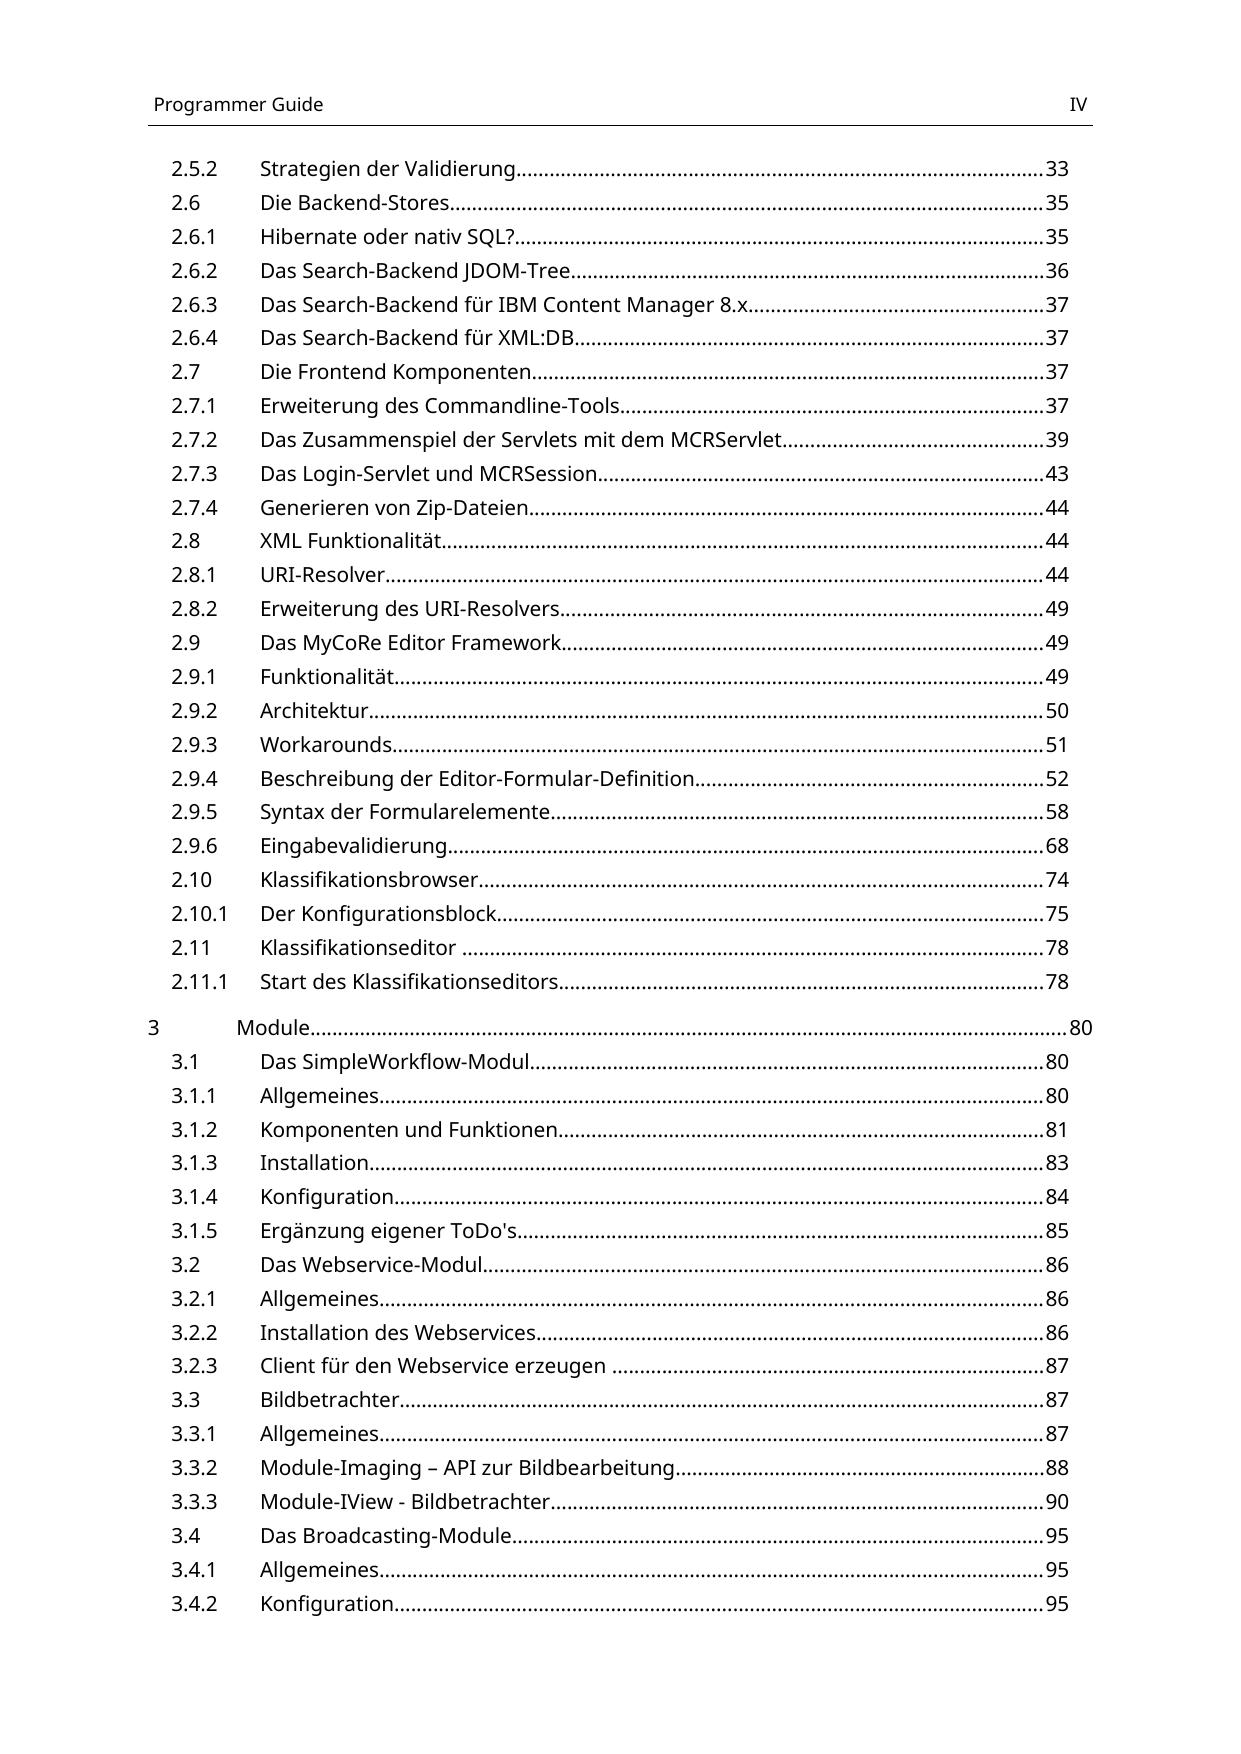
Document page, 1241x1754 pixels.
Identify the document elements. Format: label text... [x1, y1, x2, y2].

text 2.7.2 Das Zusammenspiel der Servlets mit dem MCRServlet 39 [171, 425, 1069, 453]
text 2.9.2 Architektur 50 [171, 696, 1069, 724]
text 3.4.2 Konfiguration 95 [171, 1589, 1069, 1617]
text 3.4.1 Allgemeines 95 [171, 1555, 1069, 1583]
text 2.10 Klassifikationsbrowser 74 [171, 865, 1069, 893]
text 2.7.4 Generieren von Zip-Dateien 44 [171, 493, 1069, 521]
text 2.5.2 Strategien der Validierung 33 [171, 154, 1069, 182]
text 2.9.5 Syntax der Formularelemente 58 [171, 797, 1069, 826]
text 3.1.4 Konfiguration 84 [171, 1182, 1069, 1211]
text 2.8 XML Funktionalität 44 [171, 527, 1069, 555]
text 3.1.3 Installation 83 [171, 1148, 1069, 1177]
text 3.4 Das Broadcasting-Module 95 [171, 1521, 1069, 1549]
text 2.11 Klassifikationseditor 78 [171, 933, 1069, 961]
text 2.9.3 Workarounds 51 [171, 730, 1069, 758]
text 2.6.1 Hibernate oder nativ SQL? 35 [171, 222, 1069, 250]
text 2.6.3 Das Search-Backend für IBM Content Manager 8.x 37 [171, 290, 1069, 318]
text 3 Module 80 [148, 1013, 1093, 1041]
text 2.9.1 Funktionalität 49 [171, 662, 1069, 690]
text 2.11.1 Start des Klassifikationseditors 78 [171, 967, 1069, 995]
text 3.2.1 Allgemeines 86 [171, 1284, 1069, 1312]
text 3.3.1 Allgemeines 87 [171, 1419, 1069, 1448]
text 2.9 Das MyCoRe Editor Framework 49 [171, 628, 1069, 656]
text 3.3 Bildbetrachter 87 [171, 1386, 1069, 1414]
text 3.1.1 Allgemeines 80 [171, 1081, 1069, 1109]
text 2.7 Die Frontend Komponenten 37 [171, 357, 1069, 386]
text 2.6.4 Das Search-Backend für XML:DB 37 [171, 323, 1069, 352]
text 2.7.3 Das Login-Servlet und MCRSession 43 [171, 459, 1069, 487]
text 3.1.5 Ergänzung eigener ToDo's 85 [171, 1216, 1069, 1244]
text 3.3.2 Module-Imaging – API zur Bildbearbeitung 88 [171, 1453, 1069, 1481]
text 3.2.2 Installation des Webservices 86 [171, 1318, 1069, 1346]
text 2.9.4 Beschreibung der Editor-Formular-Definition 52 [171, 764, 1069, 792]
text 3.2.3 Client für den Webservice erzeugen 87 [171, 1352, 1069, 1380]
text 2.10.1 Der Konfigurationsblock 75 [171, 899, 1069, 927]
text 3.3.3 Module-IView - Bildbetrachter 90 [171, 1487, 1069, 1515]
text 3.1 Das SimpleWorkflow-Modul 80 [171, 1047, 1069, 1075]
text 2.8.2 Erweiterung des URI-Resolvers 49 [171, 594, 1069, 623]
text 2.6.2 Das Search-Backend JDOM-Tree 36 [171, 256, 1069, 284]
text 2.9.6 Eingabevalidierung 68 [171, 831, 1069, 859]
text 3.1.2 Komponenten und Funktionen 81 [171, 1115, 1069, 1143]
text 2.6 Die Backend-Stores 35 [171, 188, 1069, 216]
text 2.7.1 Erweiterung des Commandline-Tools 37 [171, 391, 1069, 419]
text 2.8.1 URI-Resolver 44 [171, 561, 1069, 589]
text 3.2 Das Webservice-Modul 86 [171, 1250, 1069, 1278]
